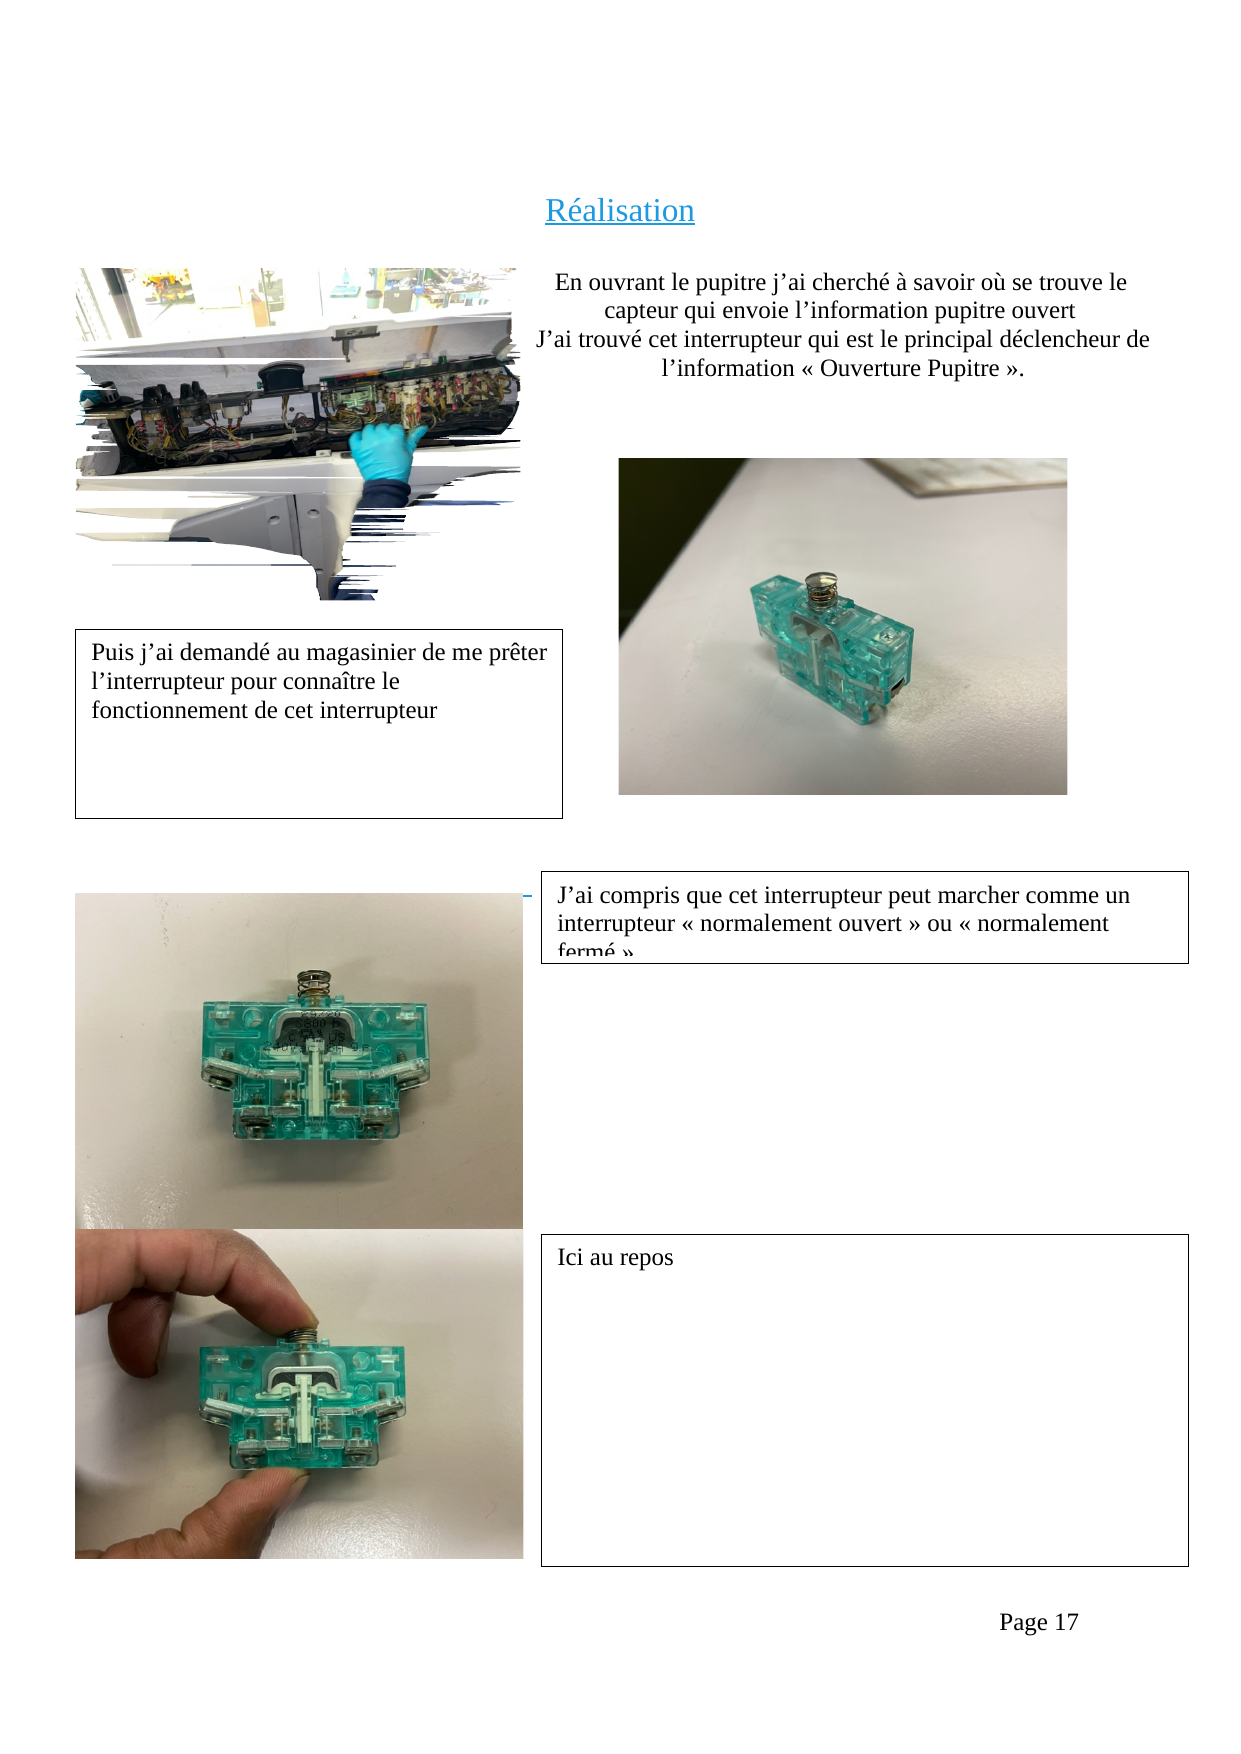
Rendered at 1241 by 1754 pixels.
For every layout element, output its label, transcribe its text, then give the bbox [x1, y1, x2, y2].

text Puis j’ai demandé au magasinier de me prêter l’interrupteur pour connaître le fonctionnement de cet interrupteur [91, 637, 547, 723]
text En ouvrant le pupitre j’ai cherché à savoir où se trouve le capteur qui envoie l’information pupitre ouvert [75, 267, 1165, 324]
text J’ai trouvé cet interrupteur qui est le principal déclencheur de l’information « Ouverture Pupitre ». [506, 324, 1165, 382]
text J’ai compris que cet interrupteur peut marcher comme un interrupteur « normalement ouvert » ou « normalement fermé » [557, 880, 1173, 956]
text Ici au repos [557, 1242, 1173, 1271]
text Réalisation [75, 190, 1165, 228]
